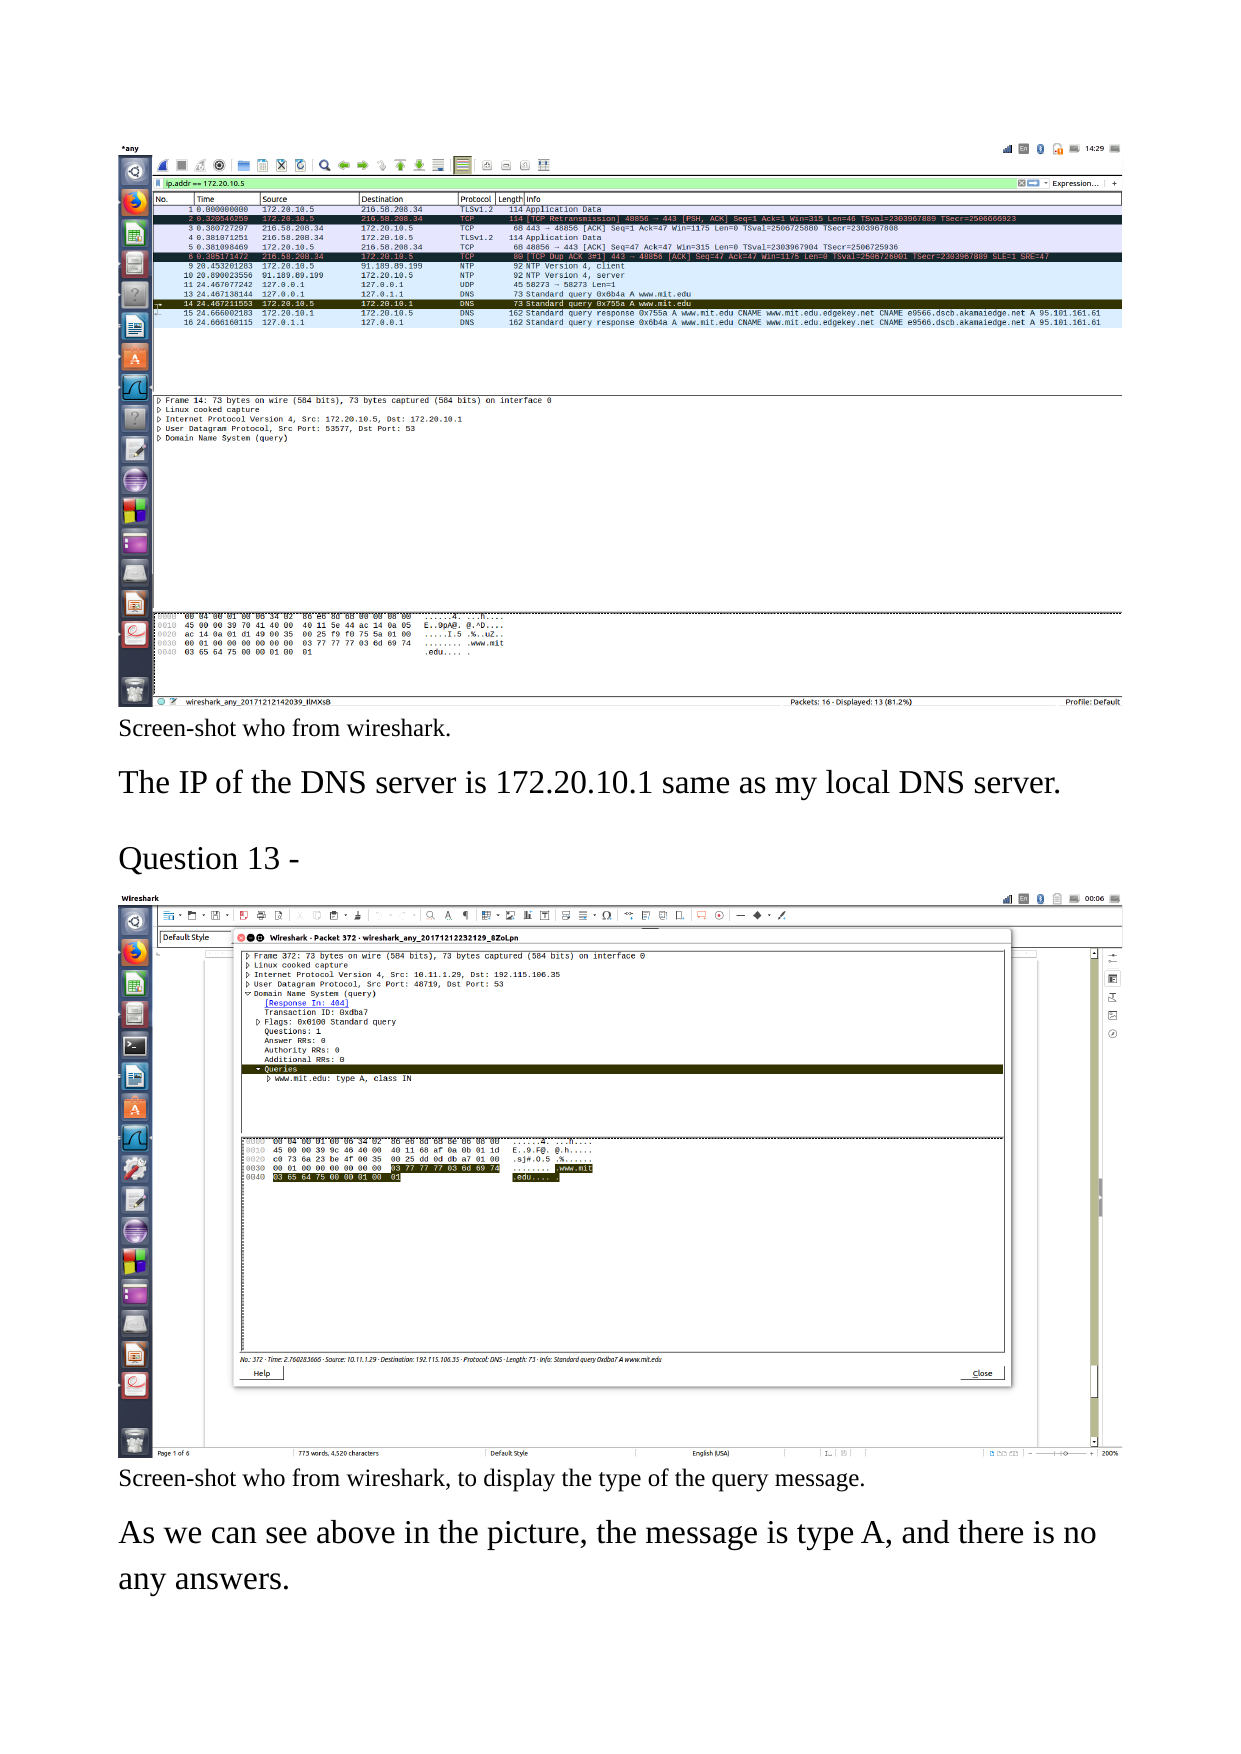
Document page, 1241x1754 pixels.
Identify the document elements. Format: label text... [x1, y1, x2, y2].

picture [118, 142, 1123, 707]
picture [118, 892, 1123, 1458]
text Question 13 - [118, 838, 1122, 877]
text Screen-shot who from wireshark, to display the type of the query message. [118, 1458, 1122, 1492]
text [118, 118, 1122, 142]
text Screen-shot who from wireshark. [118, 707, 1122, 742]
text As we can see above in the picture, the message is type A, and there is no any answers. [118, 1512, 1122, 1596]
text The IP of the DNS server is 172.20.10.1 same as my local DNS server. [118, 762, 1122, 800]
text [118, 877, 1122, 892]
